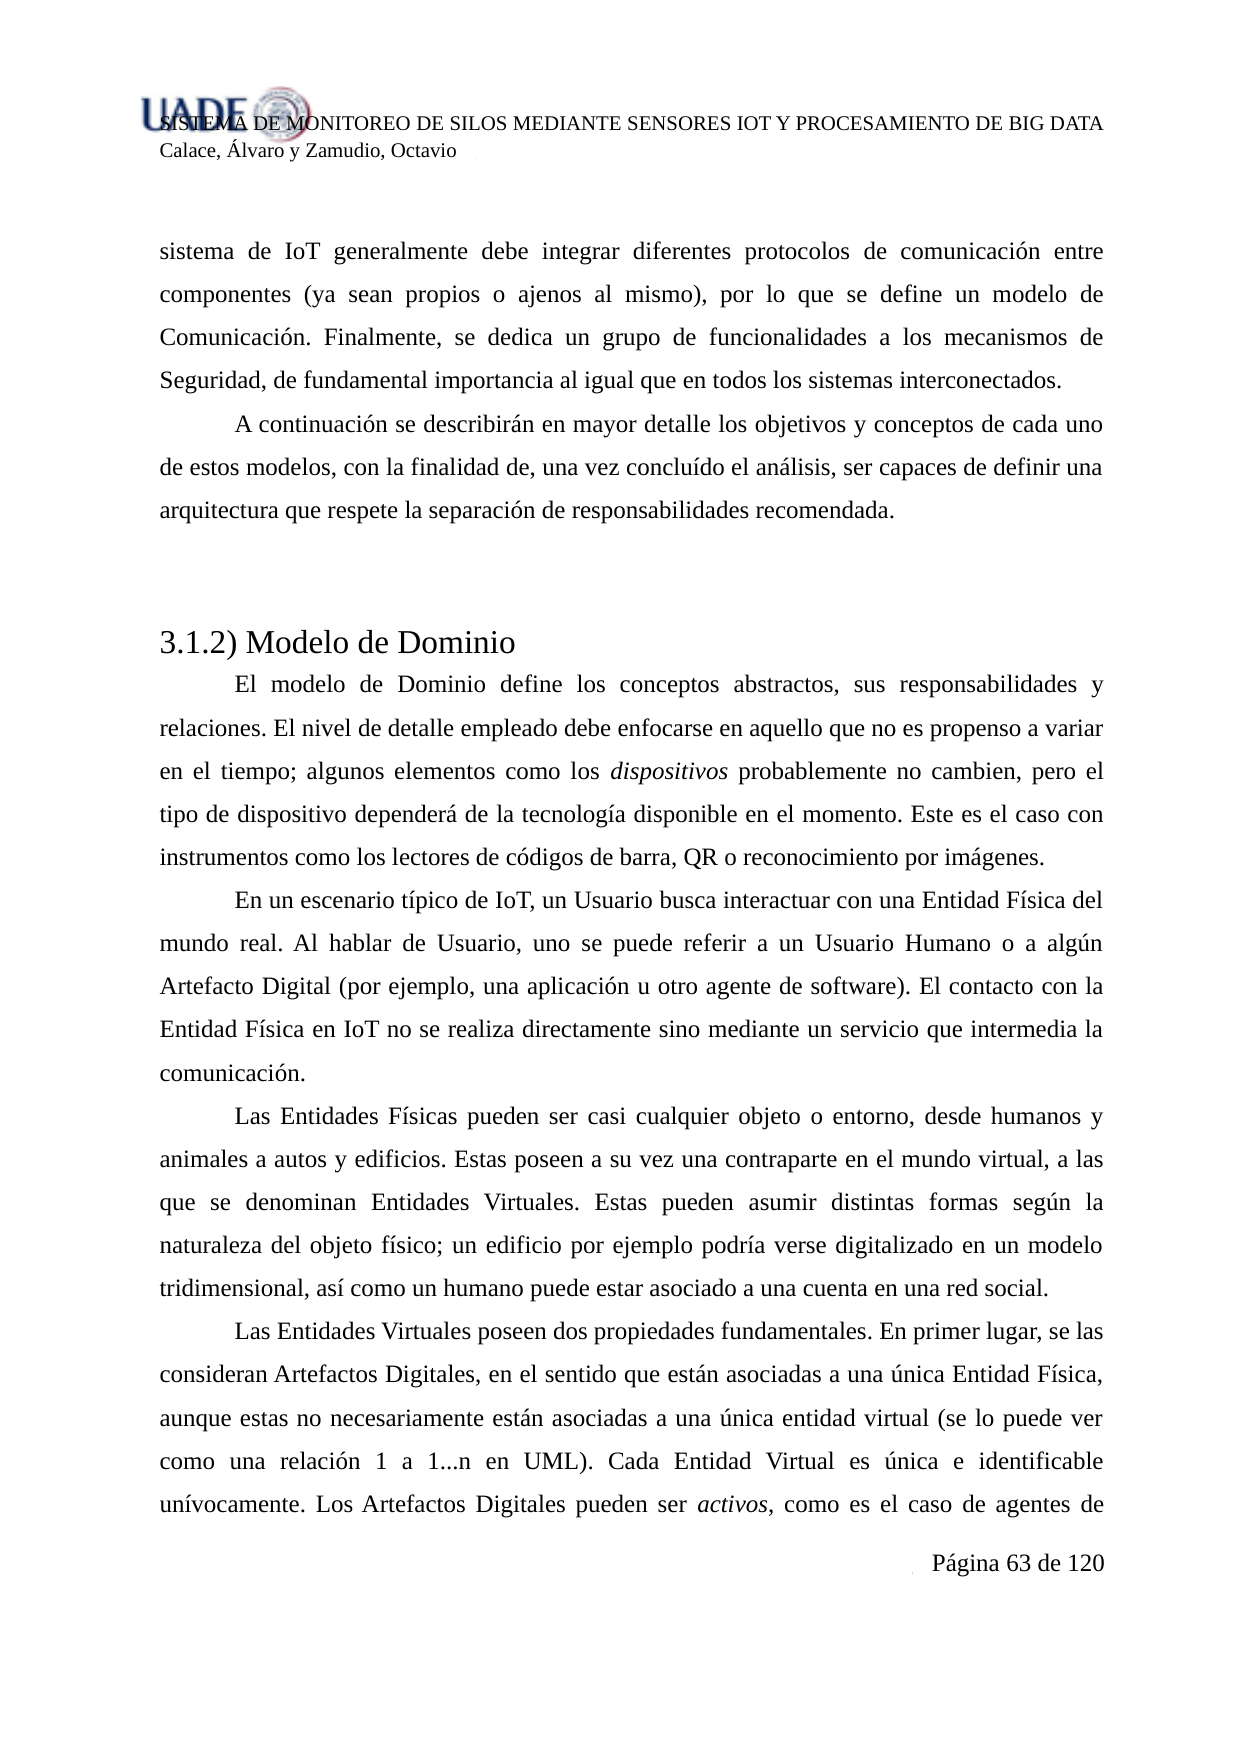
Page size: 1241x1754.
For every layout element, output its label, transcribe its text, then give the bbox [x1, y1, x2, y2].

text sistema de IoT generalmente debe integrar diferentes protocolos de comunicación entre componentes (ya sean propios o ajenos al mismo), por lo que se define un modelo de Comunicación. Finalmente, se dedica un grupo de funcionalidades a los mecanismos de Seguridad, de fundamental importancia al igual que en todos los sistemas interconectados. [159, 236, 1104, 394]
text En un escenario típico de IoT, un Usuario busca interactuar con una Entidad Física del mundo real. Al hablar de Usuario, uno se puede referir a un Usuario Humano o a algún Artefacto Digital (por ejemplo, una aplicación u otro agente de software). El contacto con la Entidad Física en IoT no se realiza directamente sino mediante un servicio que intermedia la comunicación. [159, 885, 1104, 1086]
text Las Entidades Físicas pueden ser casi cualquier objeto o entorno, desde humanos y animales a autos y edificios. Estas poseen a su vez una contraparte en el mundo virtual, a las que se denominan Entidades Virtuales. Estas pueden asumir distintas formas según la naturaleza del objeto físico; un edificio por ejemplo podría verse digitalizado en un modelo tridimensional, así como un humano puede estar asociado a una cuenta en una red social. [159, 1101, 1104, 1302]
picture [140, 86, 314, 146]
text El modelo de Dominio define los conceptos abstractos, sus responsabilidades y relaciones. El nivel de detalle empleado debe enfocarse en aquello que no es propenso a variar en el tiempo; algunos elementos como los dispositivos probablemente no cambien, pero el tipo de dispositivo dependerá de la tecnología disponible en el momento. Este es el caso con instrumentos como los lectores de códigos de barra, QR o reconocimiento por imágenes. [159, 669, 1104, 871]
subtitle 3.1.2) Modelo de Dominio [159, 623, 1104, 661]
text Las Entidades Virtuales poseen dos propiedades fundamentales. En primer lugar, se las consideran Artefactos Digitales, en el sentido que están asociadas a una única Entidad Física, aunque estas no necesariamente están asociadas a una única entidad virtual (se lo puede ver como una relación 1 a 1...n en UML). Cada Entidad Virtual es única e identificable unívocamente. Los Artefactos Digitales pueden ser activos, como es el caso de agentes de [159, 1316, 1104, 1518]
text A continuación se describirán en mayor detalle los objetivos y conceptos de cada uno de estos modelos, con la finalidad de, una vez concluído el análisis, ser capaces de definir una arquitectura que respete la separación de responsabilidades recomendada. [159, 409, 1104, 524]
